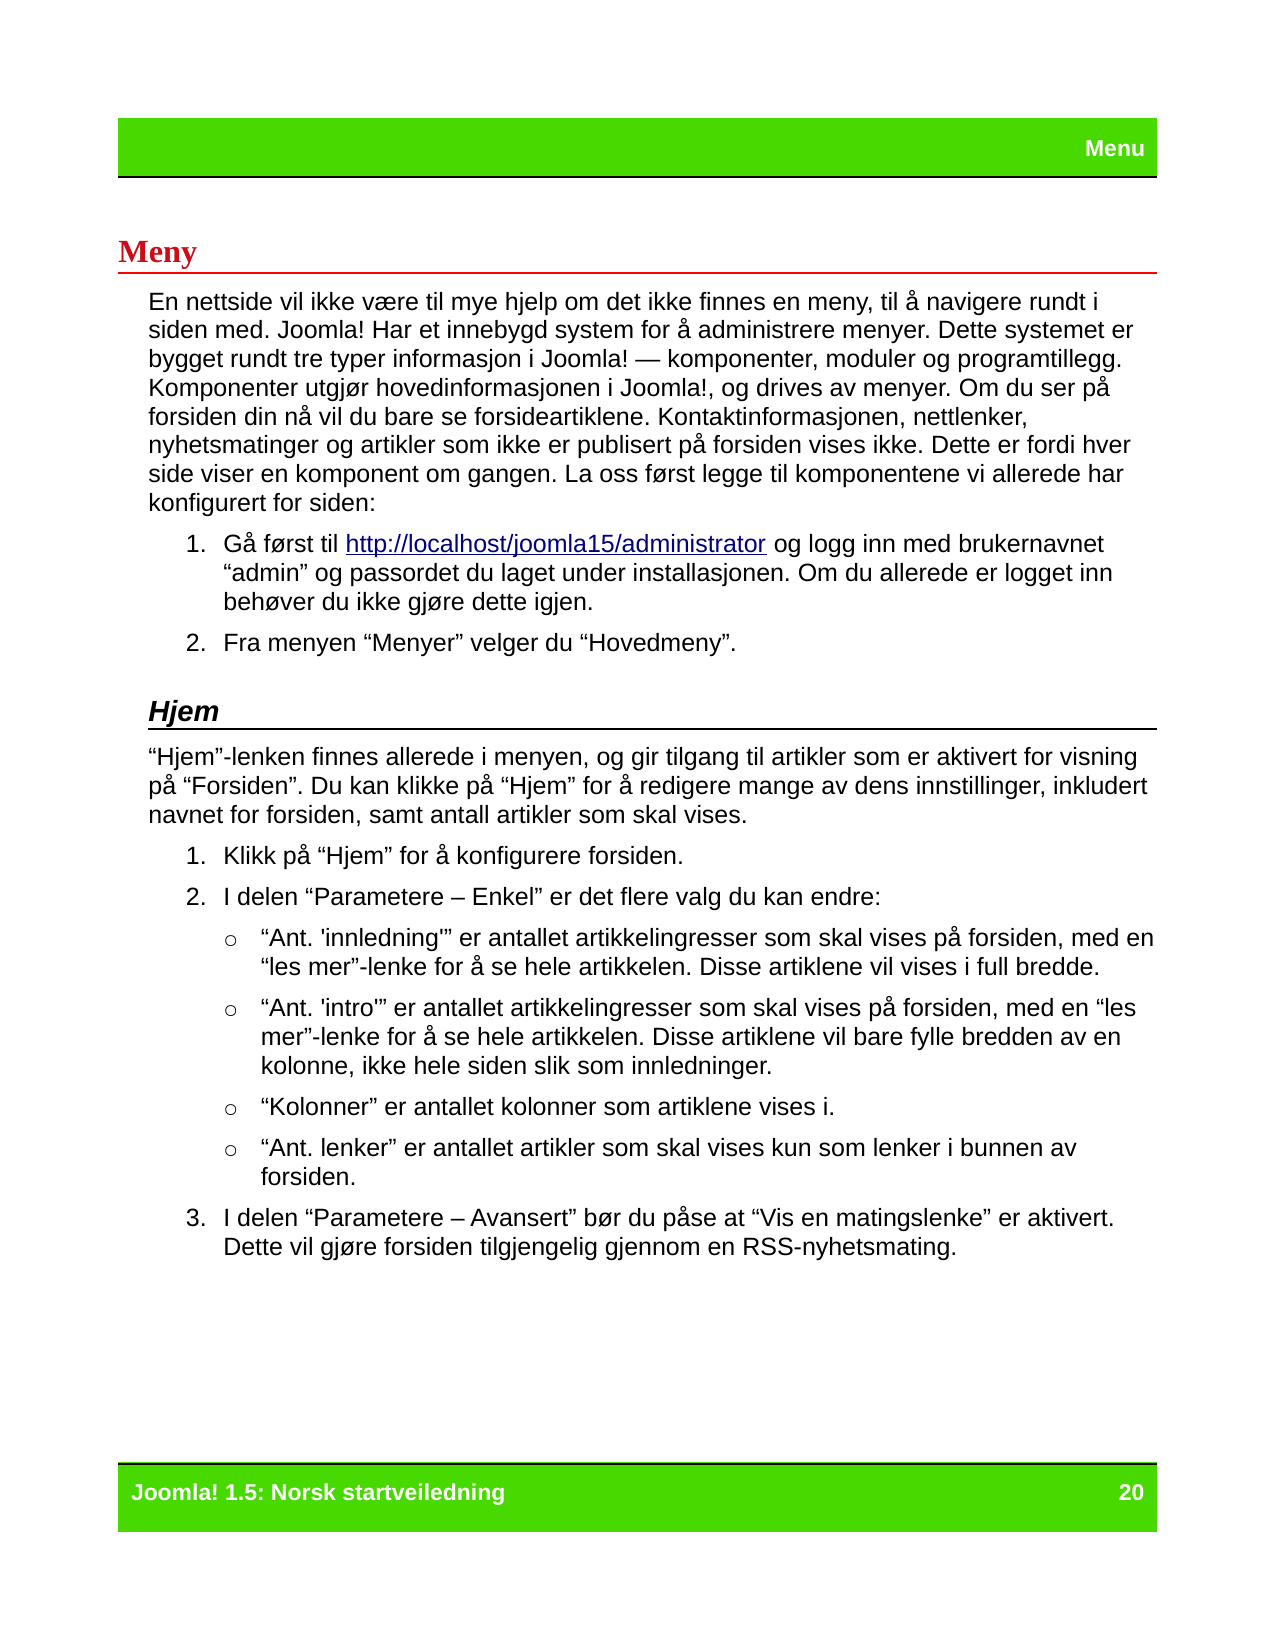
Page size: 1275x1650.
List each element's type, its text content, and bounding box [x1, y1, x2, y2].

list I delen “Parametere – Avansert” bør du påse at “Vis en matingslenke” er aktivert. Dette vil gjøre forsiden tilgjengelig gjennom en RSS-nyhetsmating. [186, 1203, 1157, 1261]
list I delen “Parametere – Enkel” er det flere valg du kan endre: [186, 882, 1157, 911]
list “Kolonner” er antallet kolonner som artiklene vises i. [223, 1092, 1157, 1121]
list “Ant. 'innledning'” er antallet artikkelingresser som skal vises på forsiden, med en “les mer”-lenke for å se hele artikkelen. Disse artiklene vil vises i full bredde. [223, 923, 1157, 981]
subtitle Hjem [148, 694, 1157, 728]
list Klikk på “Hjem” for å konfigurere forsiden. [186, 841, 1157, 870]
text En nettside vil ikke være til mye hjelp om det ikke finnes en meny, til å navigere rundt i siden med. Joomla! Har et innebygd system for å administrere menyer. Dette systemet er bygget rundt tre typer informasjon i Joomla! — komponenter, moduler og programtillegg. Komponenter utgjør hovedinformasjonen i Joomla!, og drives av menyer. Om du ser på forsiden din nå vil du bare se forsideartiklene. Kontaktinformasjonen, nettlenker, nyhetsmatinger og artikler som ikke er publisert på forsiden vises ikke. Dette er fordi hver side viser en komponent om gangen. La oss først legge til komponentene vi allerede har konfigurert for siden: [148, 287, 1157, 517]
list “Ant. lenker” er antallet artikler som skal vises kun som lenker i bunnen av forsiden. [223, 1133, 1157, 1191]
list Gå først til http://localhost/joomla15/administrator og logg inn med brukernavnet “admin” og passordet du laget under installasjonen. Om du allerede er logget inn behøver du ikke gjøre dette igjen. [186, 529, 1157, 615]
text “Hjem”-lenken finnes allerede i menyen, og gir tilgang til artikler som er aktivert for visning på “Forsiden”. Du kan klikke på “Hjem” for å redigere mange av dens innstillinger, inkludert navnet for forsiden, samt antall artikler som skal vises. [148, 742, 1157, 828]
list “Ant. 'intro'” er antallet artikkelingresser som skal vises på forsiden, med en “les mer”-lenke for å se hele artikkelen. Disse artiklene vil bare fylle bredden av en kolonne, ikke hele siden slik som innledninger. [223, 993, 1157, 1080]
subtitle Meny [118, 233, 1157, 272]
list Fra menyen “Menyer” velger du “Hovedmeny”. [186, 628, 1157, 657]
